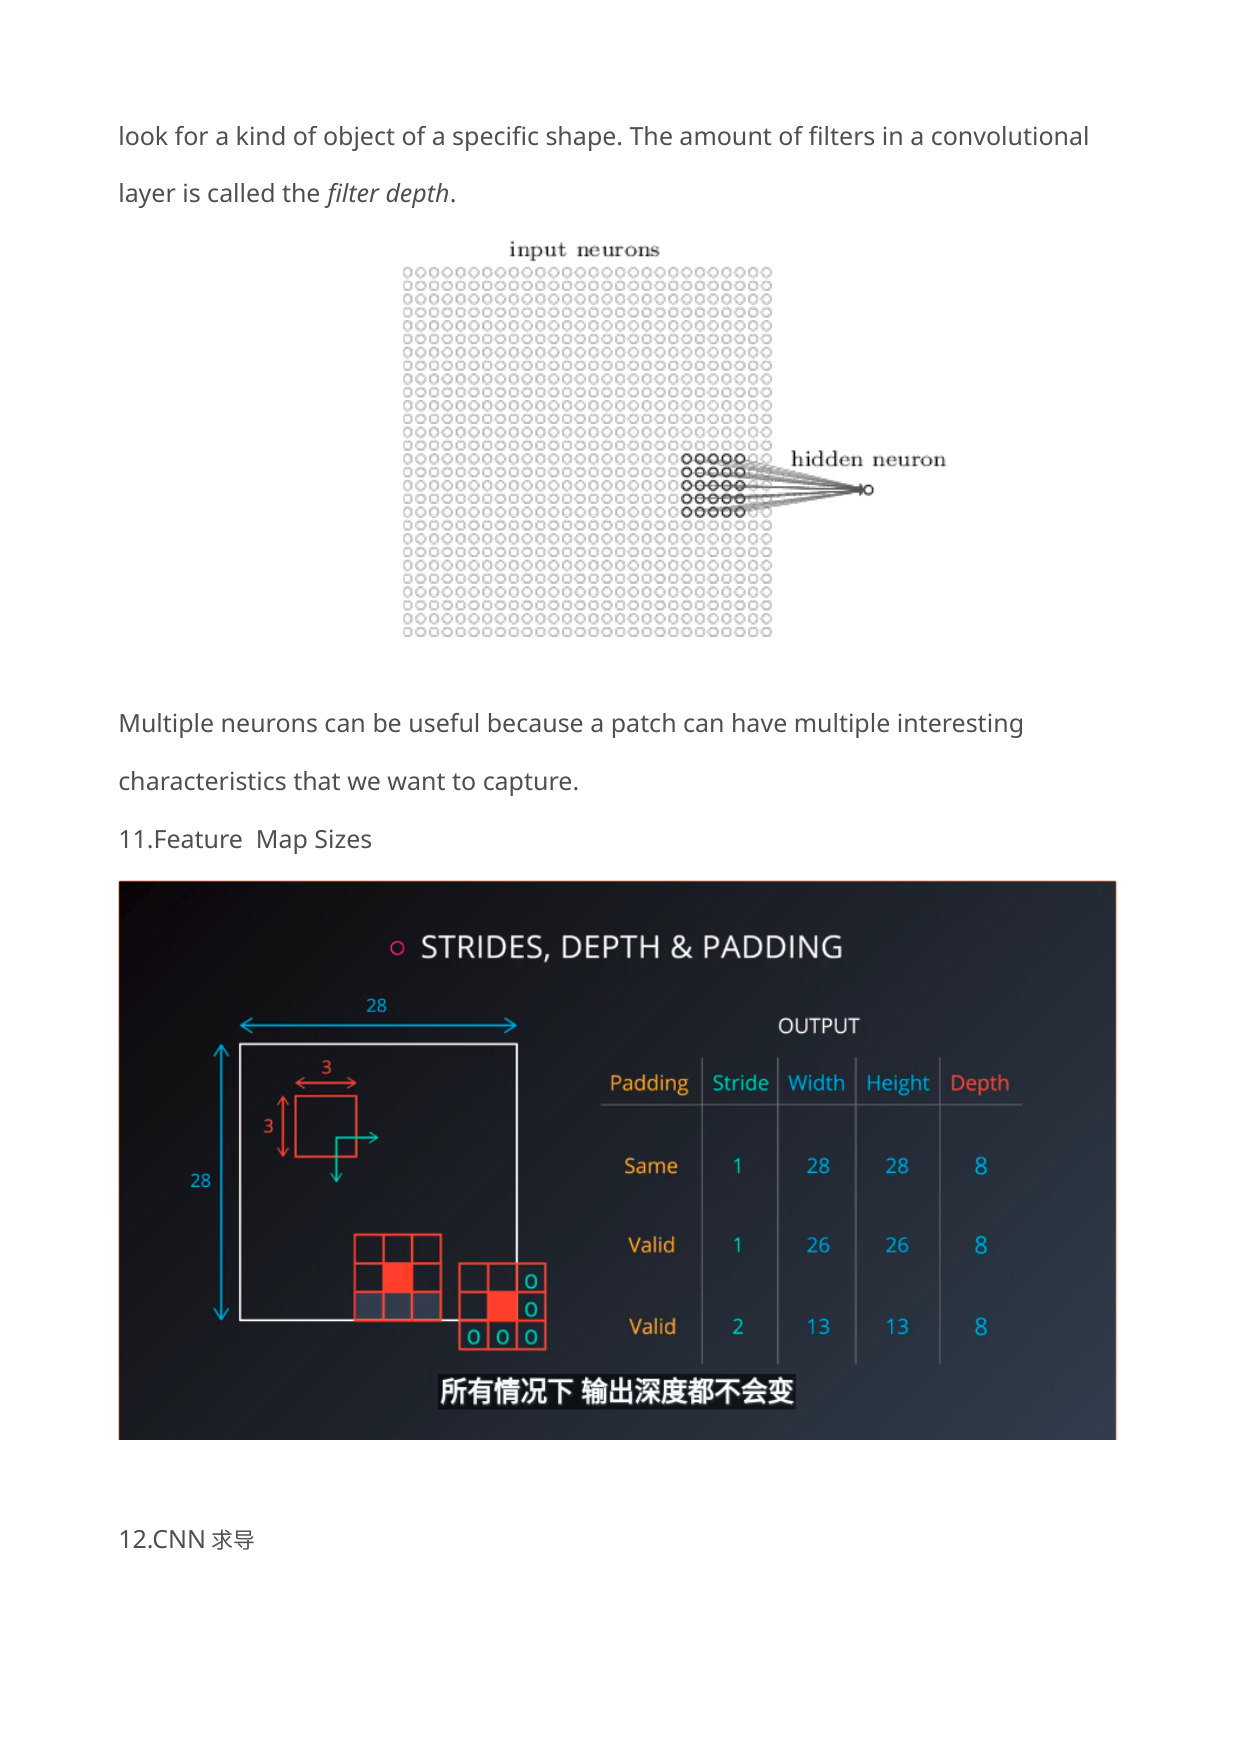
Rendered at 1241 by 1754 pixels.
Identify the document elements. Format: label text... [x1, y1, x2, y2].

picture [403, 233, 955, 637]
picture [118, 879, 1123, 1440]
text 12.CNN求导 [118, 1522, 1122, 1556]
text look for a kind of object of a specific shape. The amount of filters in a convolutional layer is called the filter depth. [118, 118, 1122, 210]
text 11.Feature Map Sizes [118, 821, 1122, 856]
text Multiple neurons can be useful because a patch can have multiple interesting characteristics that we want to capture. [118, 706, 1122, 798]
